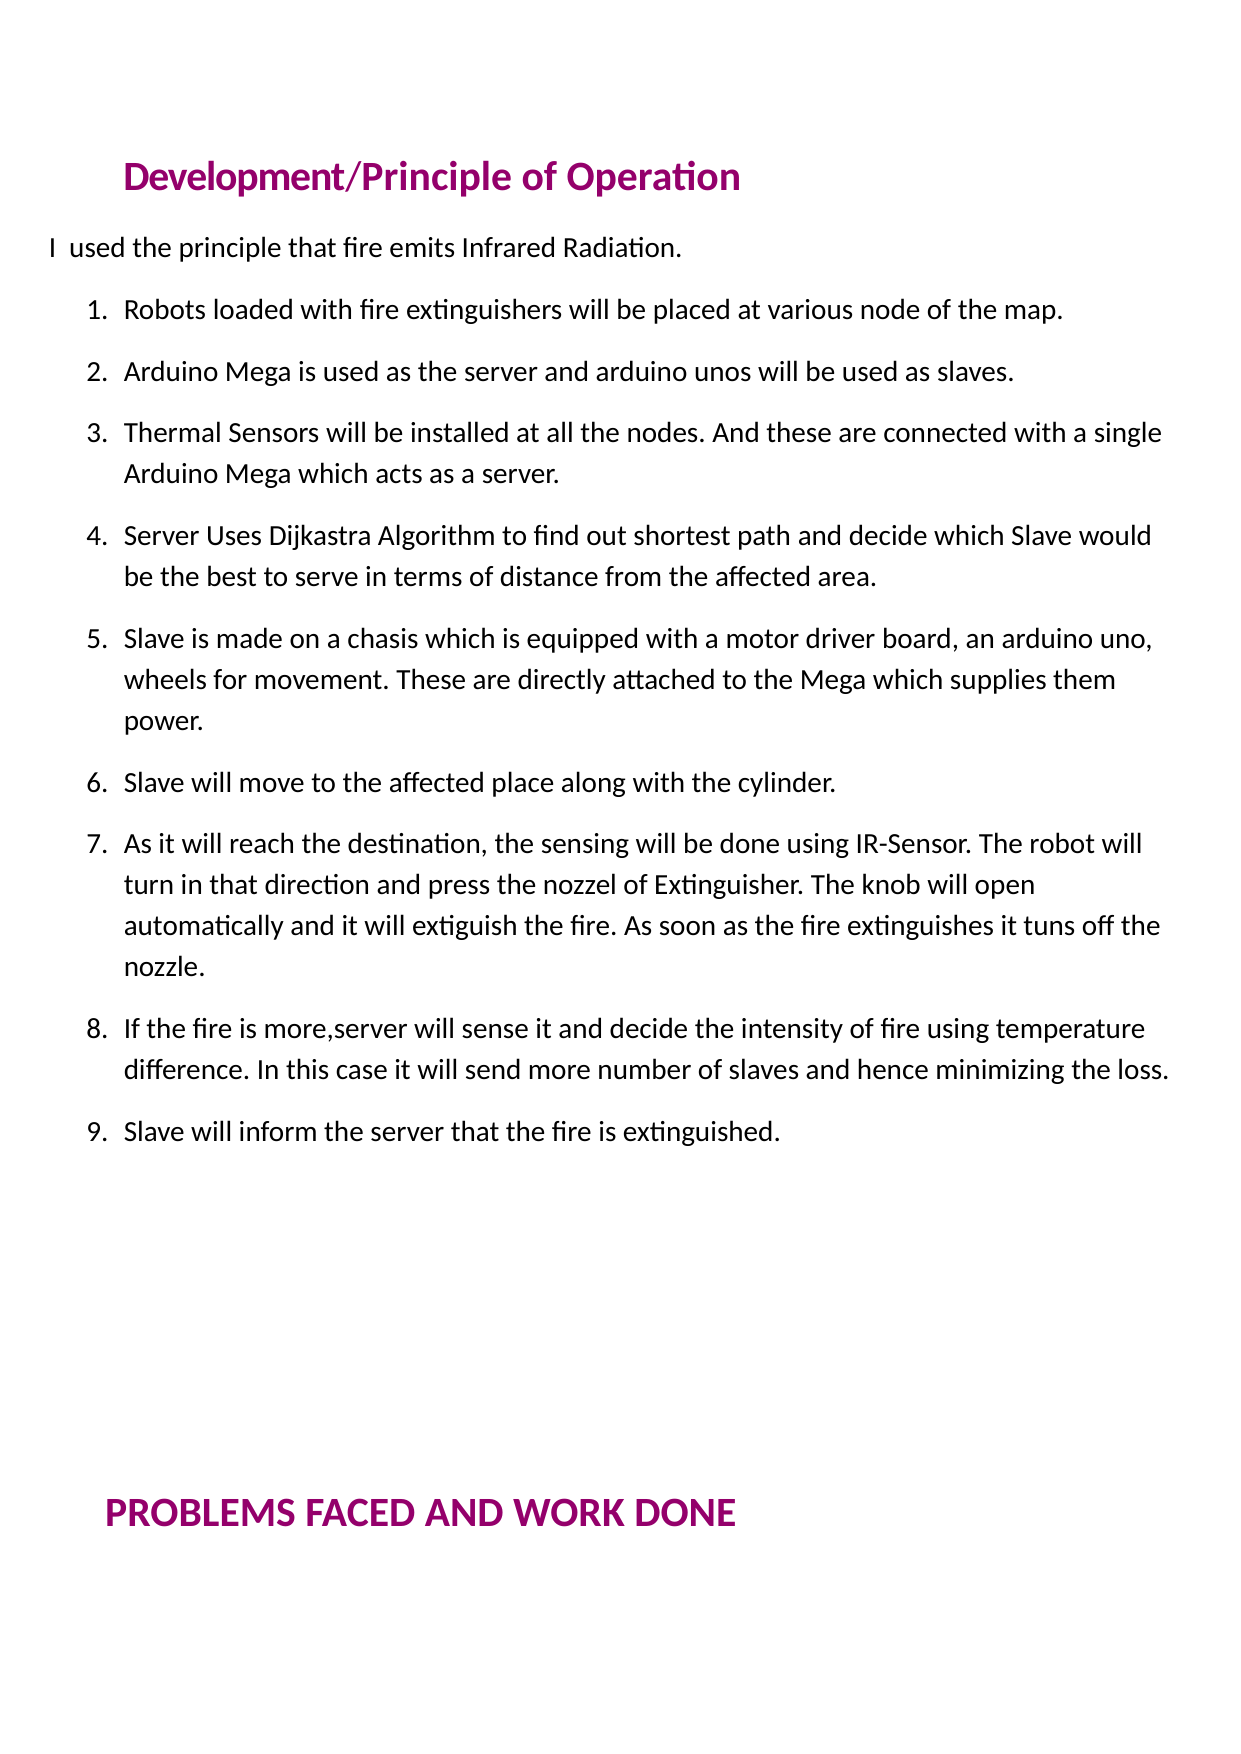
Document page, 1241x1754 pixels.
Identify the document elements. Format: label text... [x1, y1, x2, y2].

list If the fire is more,server will sense it and decide the intensity of fire using temperature difference. In this case it will send more number of slaves and hence minimizing the loss. [86, 1010, 1187, 1087]
list Slave will inform the server that the fire is extinguished. [86, 1113, 1187, 1148]
text PROBLEMS FACED AND WORK DONE [48, 1486, 1187, 1537]
list Slave is made on a chasis which is equipped with a motor driver board, an arduino uno, wheels for movement. These are directly attached to the Mega which supplies them power. [86, 620, 1187, 737]
list Arduino Mega is used as the server and arduino unos will be used as slaves. [86, 353, 1187, 388]
list As it will reach the destination, the sensing will be done using IR-Sensor. The robot will turn in that direction and press the nozzel of Extinguisher. The knob will open automatically and it will extiguish the fire. As soon as the fire extinguishes it tuns off the nozzle. [86, 825, 1187, 984]
text Development/Principle of Operation [48, 150, 1187, 201]
list Thermal Sensors will be installed at all the nodes. And these are connected with a single Arduino Mega which acts as a server. [86, 414, 1187, 491]
text I used the principle that fire emits Infrared Radiation. [48, 229, 1187, 265]
list Slave will move to the affected place along with the cylinder. [86, 764, 1187, 799]
list Robots loaded with fire extinguishers will be placed at various node of the map. [86, 291, 1187, 327]
list Server Uses Dijkastra Algorithm to find out shortest path and decide which Slave would be the best to serve in terms of distance from the affected area. [86, 517, 1187, 594]
